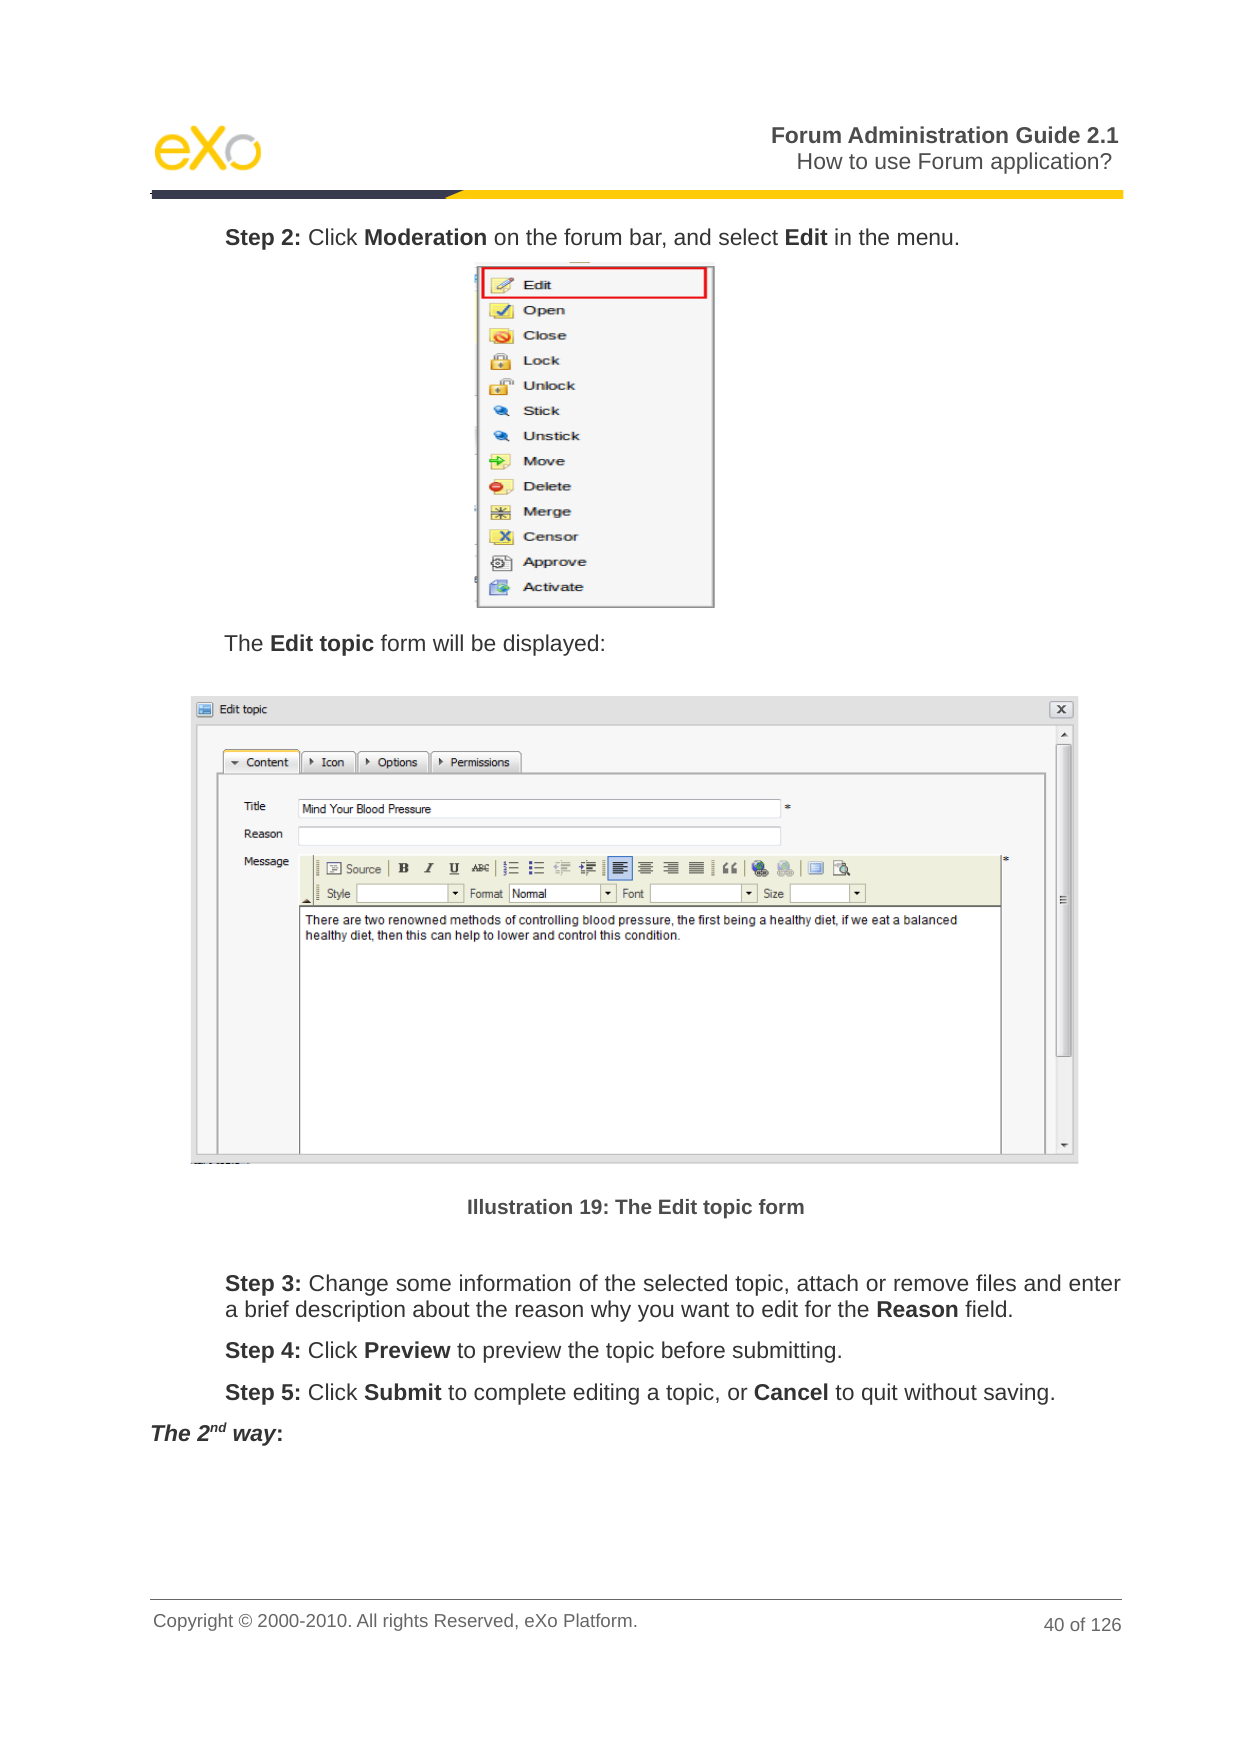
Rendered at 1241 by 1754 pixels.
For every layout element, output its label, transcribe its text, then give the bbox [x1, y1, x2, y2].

list Step 5: Click Submit to complete editing a topic, or Cancel to quit without saving. [187, 1379, 1122, 1405]
list Step 3: Change some information of the selected topic, attach or remove files and enter a brief description about the reason why you want to edit for the Reason field. [187, 1269, 1122, 1322]
list Step 4: Click Preview to preview the topic before submitting. [187, 1337, 1122, 1364]
list Step 2: Click Moderation on the forum bar, and select Edit in the menu. [187, 223, 1122, 250]
text The 2nd way: [150, 1420, 1122, 1446]
text Illustration 20: The Edit topic form [172, 752, 1100, 1219]
picture [474, 262, 715, 610]
picture [190, 696, 1079, 1164]
picture [151, 190, 1124, 199]
picture [155, 125, 262, 171]
text The Edit topic form will be displayed: [224, 265, 1122, 656]
